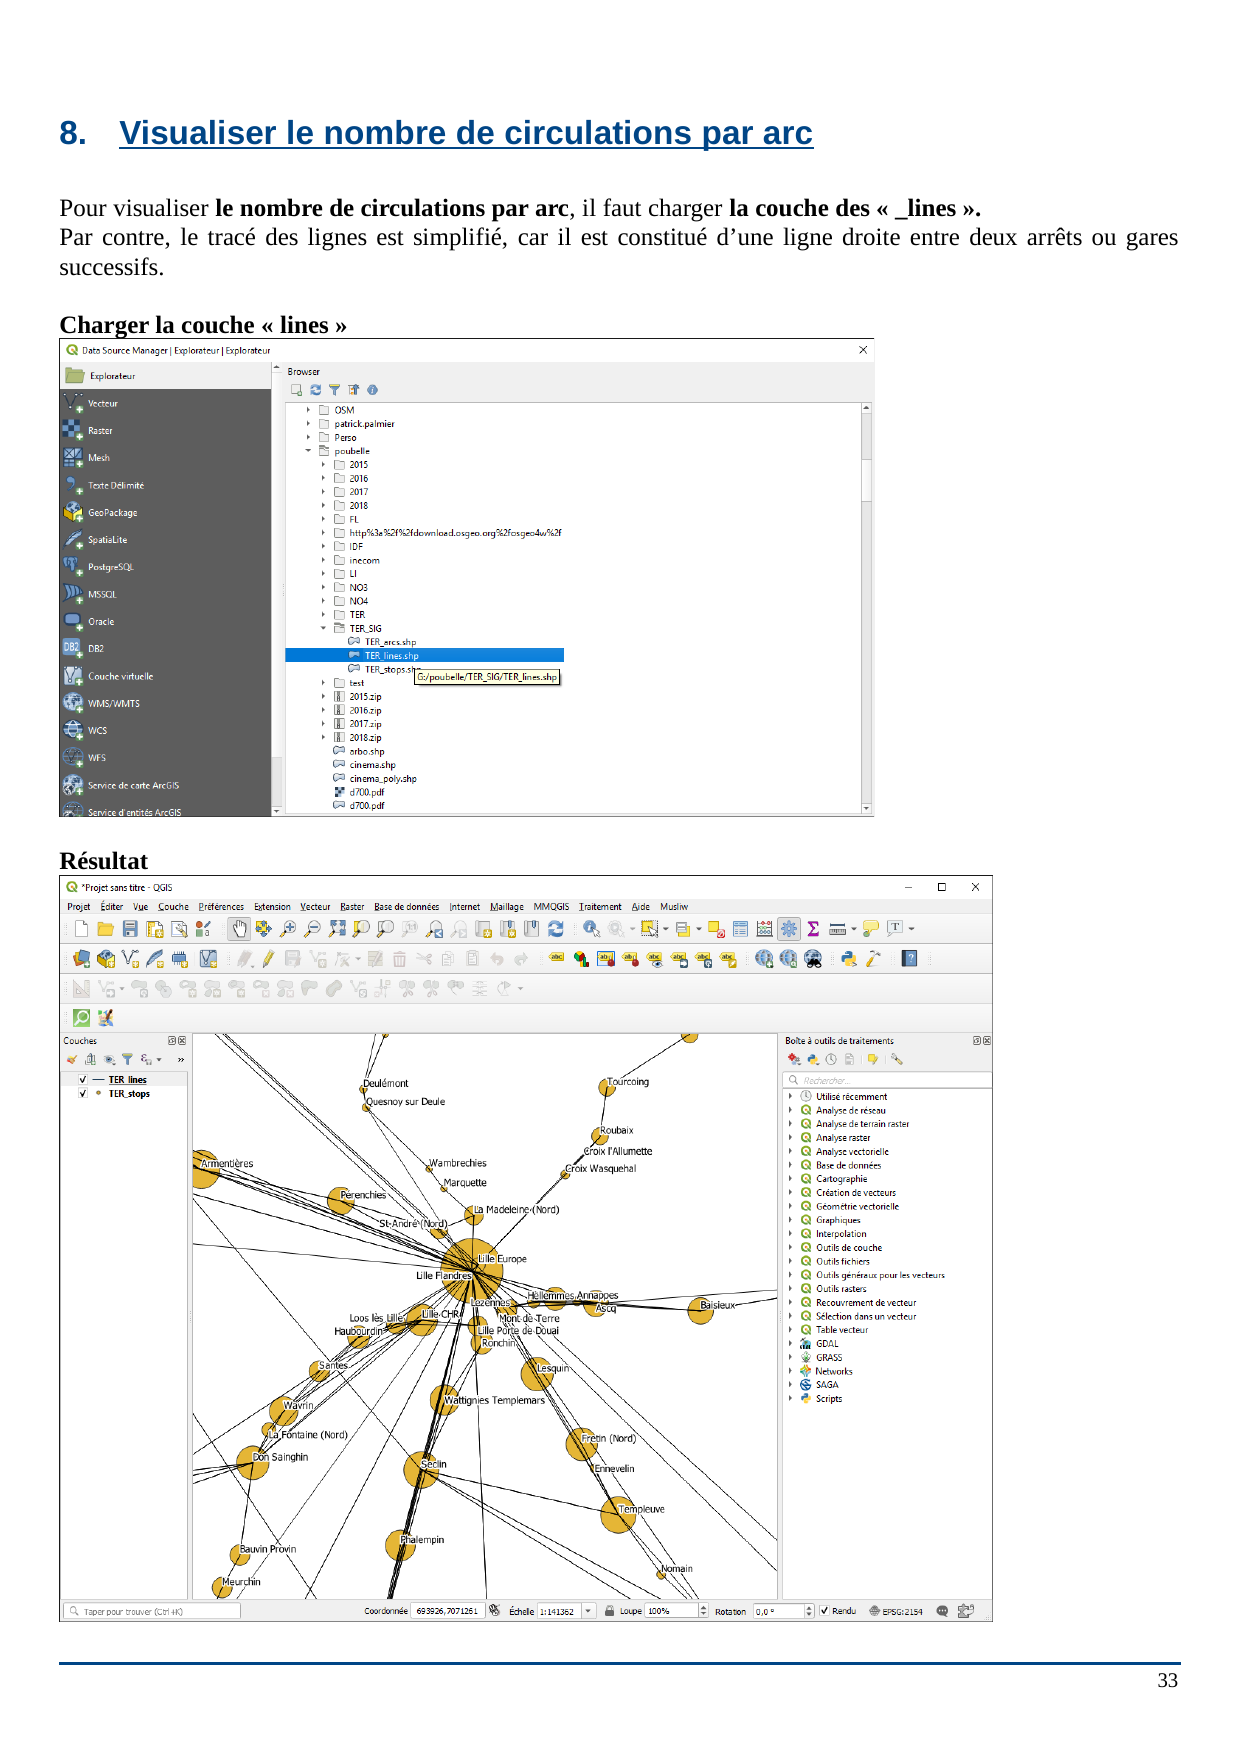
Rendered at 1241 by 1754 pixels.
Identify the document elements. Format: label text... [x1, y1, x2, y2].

text Résultat [59, 846, 1181, 875]
picture [59, 338, 875, 817]
text Charger la couche « lines » [59, 309, 1181, 338]
picture [59, 875, 993, 1622]
text Pour visualiser le nombre de circulations par arc, il faut charger la couche des « _lines ». [59, 193, 1181, 222]
subtitle Visualiser le nombre de circulations par arc [59, 113, 1181, 152]
text Par contre, le tracé des lignes est simplifié, car il est constitué d’une ligne droite entre deux arrêts ou gares successifs. [59, 222, 1181, 280]
